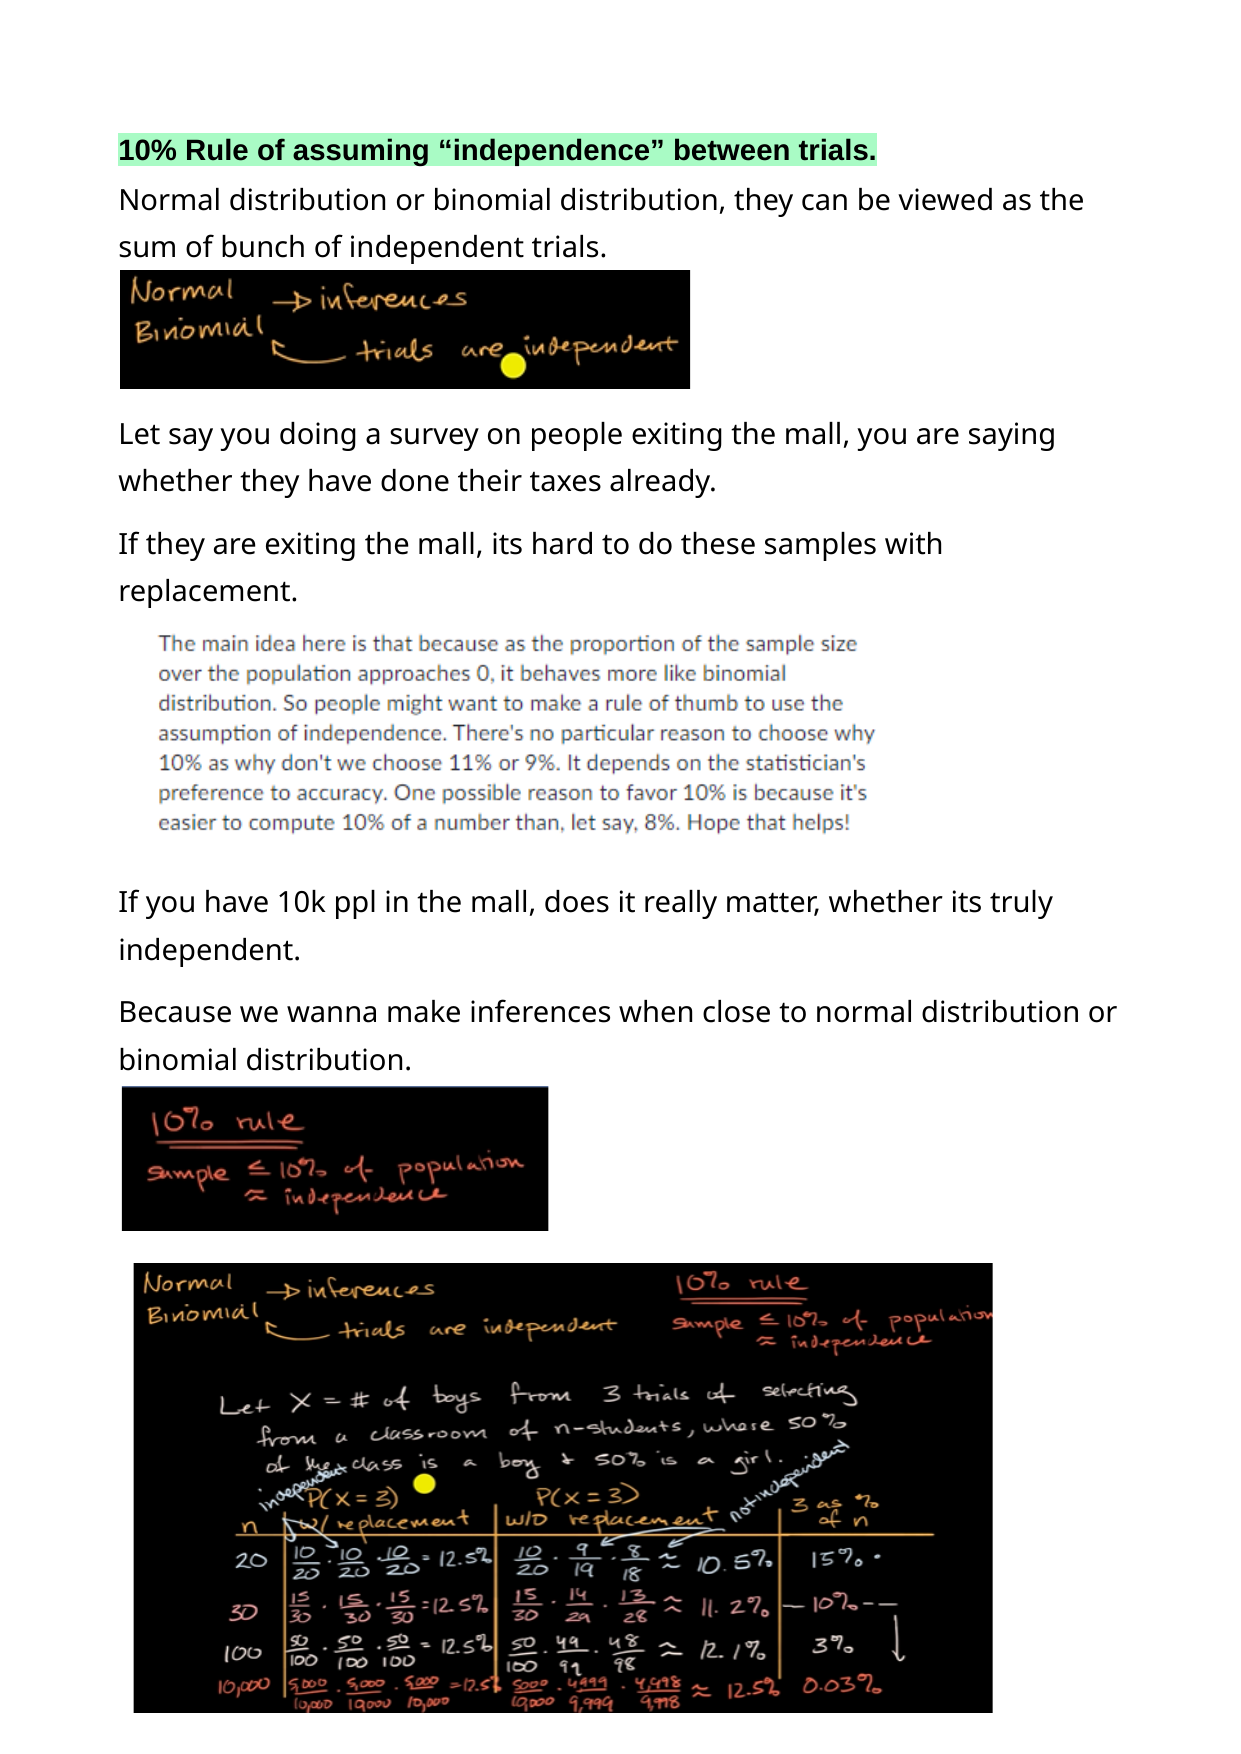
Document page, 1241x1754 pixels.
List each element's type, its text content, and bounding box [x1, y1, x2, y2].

text If you have 10k ppl in the mall, does it really matter, whether its truly independent. [118, 881, 1122, 969]
picture [120, 270, 691, 389]
subtitle 10% Rule of assuming “independence” between trials. [877, 133, 1122, 166]
text If they are exiting the mall, its hard to do these samples with replacement. [118, 523, 1122, 610]
picture [121, 1086, 549, 1231]
picture [144, 623, 901, 838]
text Because we wanna make inferences when close to normal distribution or binomial distribution. [118, 991, 1122, 1078]
picture [133, 1263, 993, 1713]
text Let say you doing a survey on people exiting the mall, you are saying whether they have done their taxes already. [118, 413, 1122, 500]
text Normal distribution or binomial distribution, they can be viewed as the sum of bunch of independent trials. [118, 179, 1122, 266]
